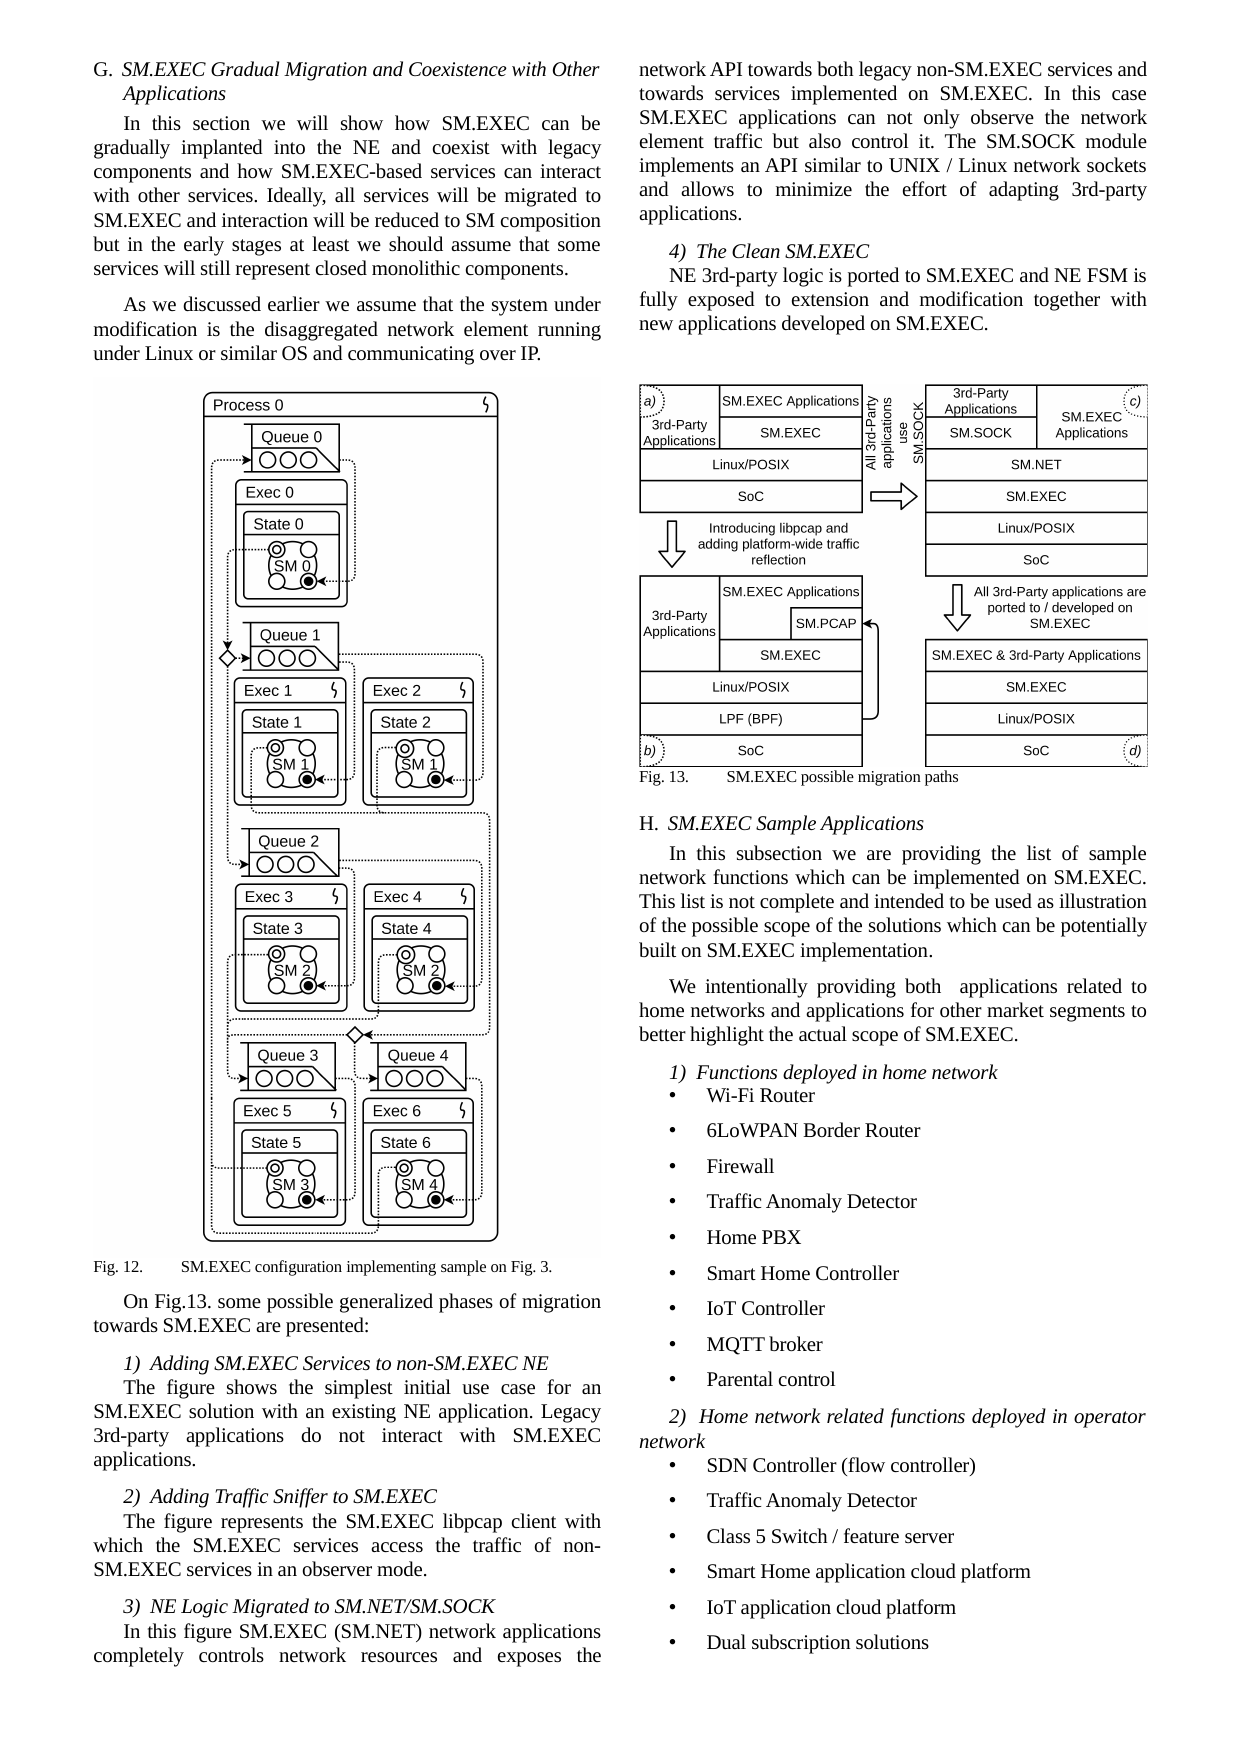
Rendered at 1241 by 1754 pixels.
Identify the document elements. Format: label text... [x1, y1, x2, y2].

text We intentionally providing both applications related to home networks and applications for other market segments to better highlight the actual scope of SM.EXEC. [639, 974, 1147, 1046]
text The figure represents the SM.EXEC libpcap client with which the SM.EXEC services access the traffic of non-SM.EXEC services in an observer mode. [93, 1509, 601, 1581]
subtitle SM.EXEC Sample Applications [639, 811, 1147, 835]
text In this figure SM.EXEC (SM.NET) network applications completely controls network resources and exposes the [93, 1619, 601, 1667]
list SM.EXEC possible migration paths [639, 767, 1147, 786]
list MQTT broker [669, 1333, 1147, 1356]
list Smart Home Controller [669, 1262, 1147, 1284]
subtitle 2) Home network related functions deployed in operator network [639, 1404, 1147, 1454]
list Traffic Anomaly Detector [669, 1489, 1147, 1512]
subtitle SM.EXEC Gradual Migration and Coexistence with Other Applications [93, 57, 601, 105]
list Firewall [669, 1155, 1147, 1178]
subtitle 3) NE Logic Migrated to SM.NET/SM.SOCK [93, 1594, 601, 1619]
picture [92, 377, 602, 1258]
list SDN Controller (flow controller) [669, 1454, 1147, 1477]
list Smart Home application cloud platform [669, 1560, 1147, 1583]
text In this section we will show how SM.EXEC can be gradually implanted into the NE and coexist with legacy components and how SM.EXEC-based services can interact with other services. Ideally, all services will be migrated to SM.EXEC and interaction will be reduced to SM composition but in the early stages at least we should assume that some services will still represent closed monolithic components. [93, 111, 601, 280]
list Class 5 Switch / feature server [669, 1525, 1147, 1548]
subtitle 2) Adding Traffic Sniffer to SM.EXEC [93, 1484, 601, 1509]
text On Fig.13. some possible generalized phases of migration towards SM.EXEC are presented: [93, 1289, 601, 1337]
list IoT Controller [669, 1297, 1147, 1320]
list IoT application cloud platform [669, 1596, 1147, 1619]
text As we discussed earlier we assume that the system under modification is the disaggregated network element running under Linux or similar OS and communicating over IP. [93, 292, 601, 364]
text In this subsection we are providing the list of sample network functions which can be implemented on SM.EXEC. This list is not complete and intended to be used as illustration of the possible scope of the solutions which can be potentially built on SM.EXEC implementation. [639, 841, 1147, 962]
text network API towards both legacy non-SM.EXEC services and towards services implemented on SM.EXEC. In this case SM.EXEC applications can not only observe the network element traffic but also control it. The SM.SOCK module implements an API similar to UNIX / Linux network sockets and allows to minimize the effort of adapting 3rd-party applications. [639, 57, 1147, 225]
subtitle 4) The Clean SM.EXEC [639, 238, 1147, 263]
list Dual subscription solutions [669, 1631, 1147, 1654]
list Home PBX [669, 1226, 1147, 1249]
list SM.EXEC configuration implementing sample on Fig. 3. [93, 1258, 601, 1276]
text The figure shows the simplest initial use case for an SM.EXEC solution with an existing NE application. Legacy 3rd-party applications do not interact with SM.EXEC applications. [93, 1375, 601, 1471]
picture [639, 384, 1148, 767]
list Wi-Fi Router [669, 1084, 1147, 1107]
text NE 3rd-party logic is ported to SM.EXEC and NE FSM is fully exposed to extension and modification together with new applications developed on SM.EXEC. [639, 263, 1147, 335]
list 6LoWPAN Border Router [669, 1120, 1147, 1142]
subtitle 1) Functions deployed in home network [639, 1059, 1147, 1084]
list Traffic Anomaly Detector [669, 1191, 1147, 1213]
list Parental control [669, 1368, 1147, 1391]
subtitle 1) Adding SM.EXEC Services to non-SM.EXEC NE [93, 1350, 601, 1375]
